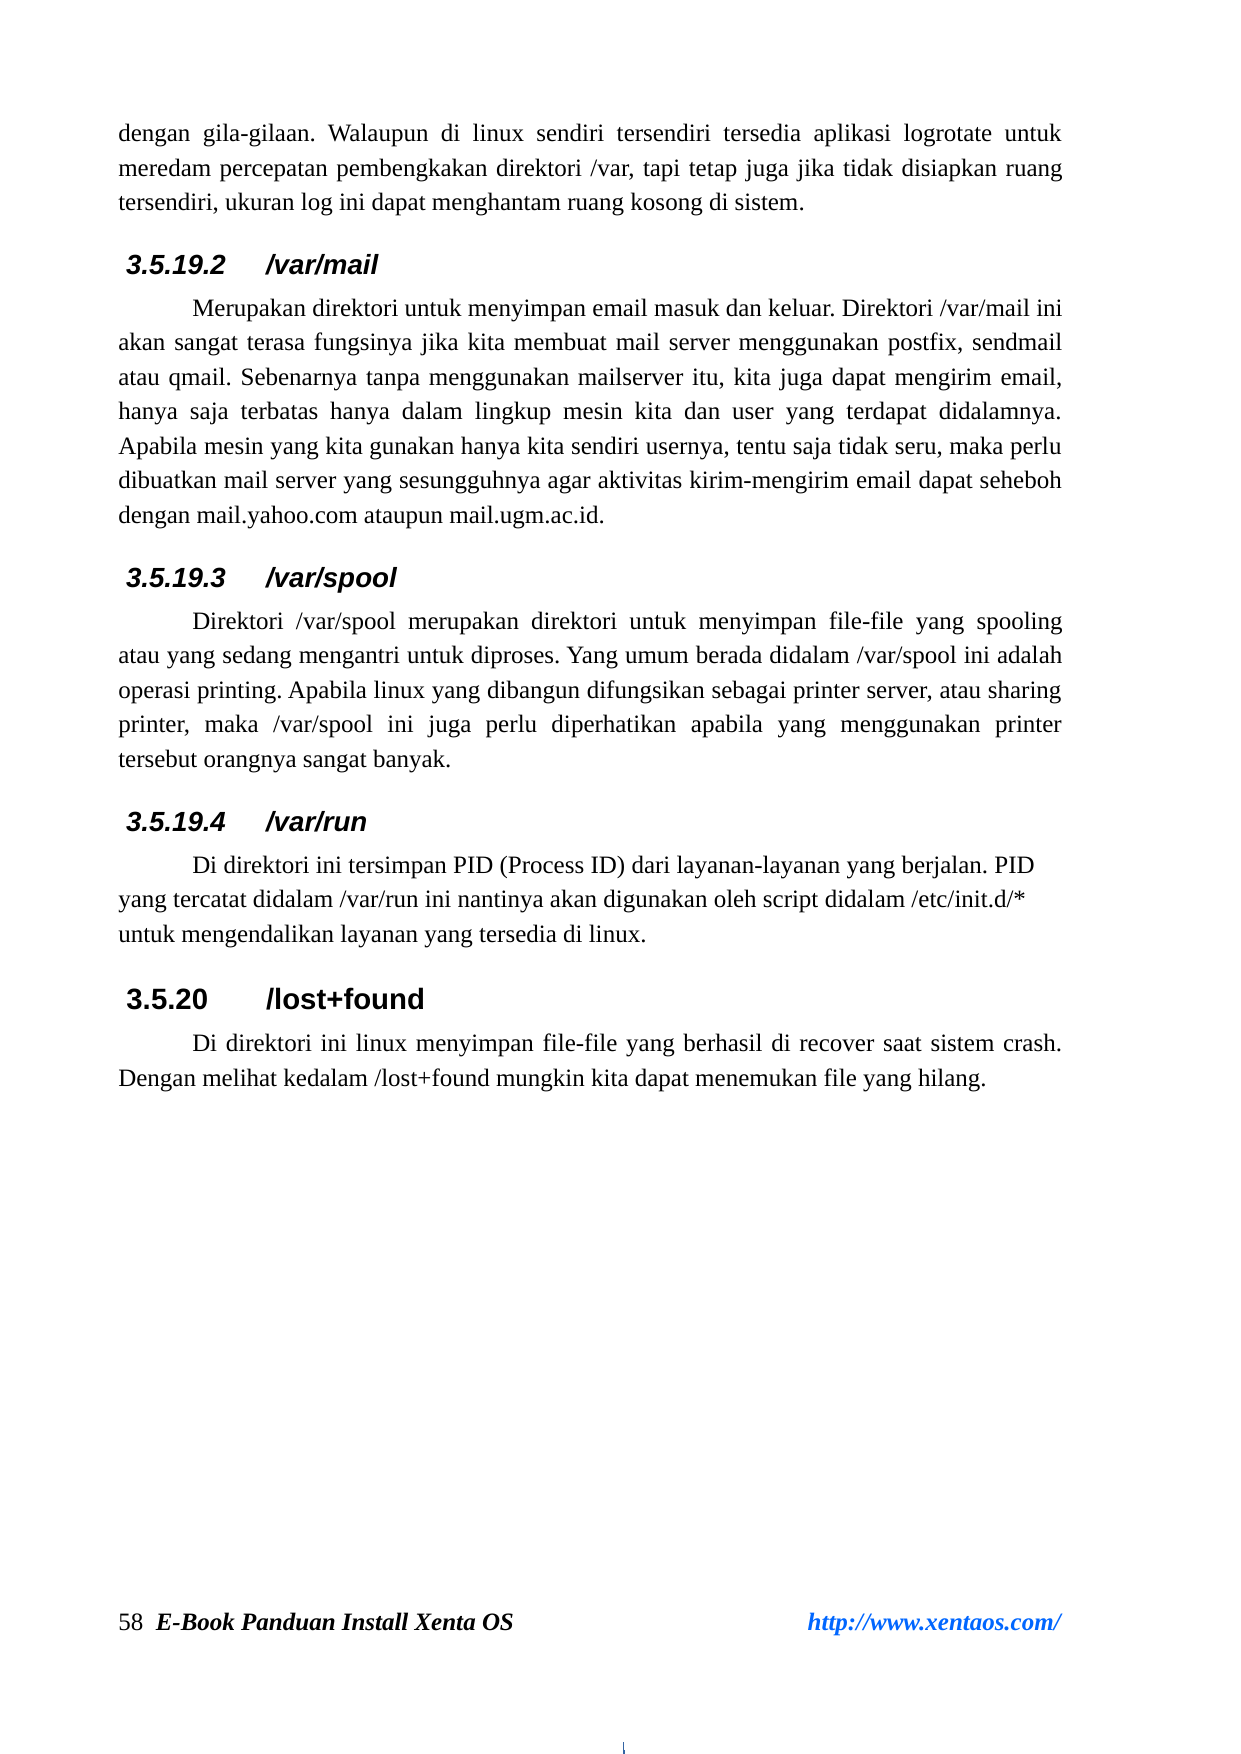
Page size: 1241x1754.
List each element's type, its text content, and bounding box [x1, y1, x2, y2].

subtitle /lost+found [118, 982, 1063, 1016]
subtitle /var/mail [118, 249, 1063, 281]
text dengan gila-gilaan. Walaupun di linux sendiri tersendiri tersedia aplikasi logrotate untuk meredam percepatan pembengkakan direktori /var, tapi tetap juga jika tidak disiapkan ruang tersendiri, ukuran log ini dapat menghantam ruang kosong di sistem. [118, 118, 1063, 216]
subtitle /var/run [118, 805, 1063, 837]
text Direktori /var/spool merupakan direktori untuk menyimpan file-file yang spooling atau yang sedang mengantri untuk diproses. Yang umum berada didalam /var/spool ini adalah operasi printing. Apabila linux yang dibangun difungsikan sebagai printer server, atau sharing printer, maka /var/spool ini juga perlu diperhatikan apabila yang menggunakan printer tersebut orangnya sangat banyak. [118, 606, 1063, 772]
text Merupakan direktori untuk menyimpan email masuk dan keluar. Direktori /var/mail ini akan sangat terasa fungsinya jika kita membuat mail server menggunakan postfix, sendmail atau qmail. Sebenarnya tanpa menggunakan mailserver itu, kita juga dapat mengirim email, hanya saja terbatas hanya dalam lingkup mesin kita dan user yang terdapat didalamnya. Apabila mesin yang kita gunakan hanya kita sendiri usernya, tentu saja tidak seru, maka perlu dibuatkan mail server yang sesungguhnya agar aktivitas kirim-mengirim email dapat seheboh dengan mail.yahoo.com ataupun mail.ugm.ac.id. [118, 293, 1063, 529]
text Di direktori ini linux menyimpan file-file yang berhasil di recover saat sistem crash. Dengan melihat kedalam /lost+found mungkin kita dapat menemukan file yang hilang. [118, 1028, 1063, 1092]
subtitle /var/spool [118, 561, 1063, 593]
text Di direktori ini tersimpan PID (Process ID) dari layanan-layanan yang berjalan. PID yang tercatat didalam /var/run ini nantinya akan digunakan oleh script didalam /etc/init.d/* untuk mengendalikan layanan yang tersedia di linux. [118, 850, 1063, 947]
